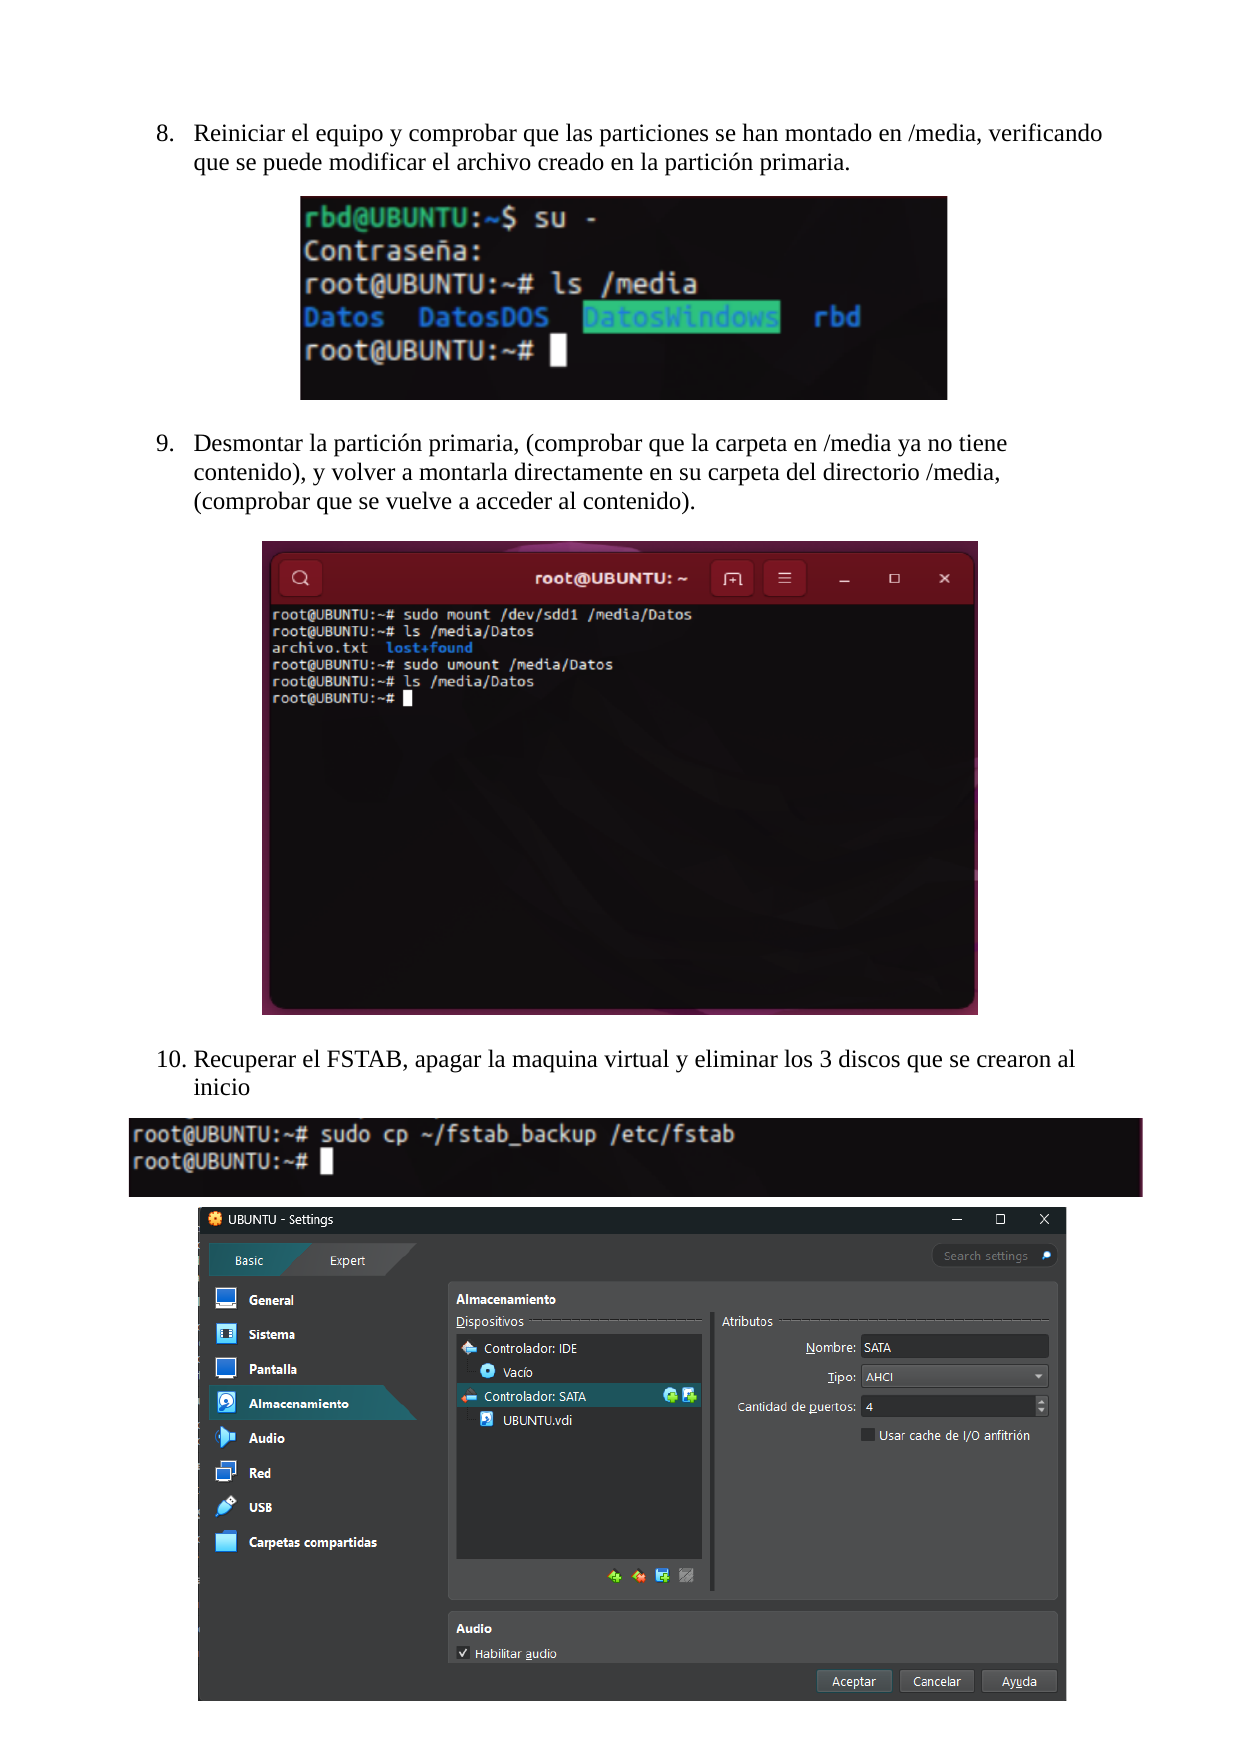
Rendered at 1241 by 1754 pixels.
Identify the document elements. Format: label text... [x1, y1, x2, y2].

list Recuperar el FSTAB, apagar la maquina virtual y eliminar los 3 discos que se crearon al inicio [156, 1044, 1122, 1101]
picture [128, 1118, 1143, 1197]
list Reiniciar el equipo y comprobar que las particiones se han montado en /media, verificando que se puede modificar el archivo creado en la partición primaria. [156, 118, 1122, 176]
picture [262, 541, 978, 1015]
list Desmontar la partición primaria, (comprobar que la carpeta en /media ya no tiene contenido), y volver a montarla directamente en su carpeta del directorio /media, (comprobar que se vuelve a acceder al contenido). [156, 428, 1122, 514]
picture [300, 196, 948, 400]
picture [198, 1207, 1067, 1701]
